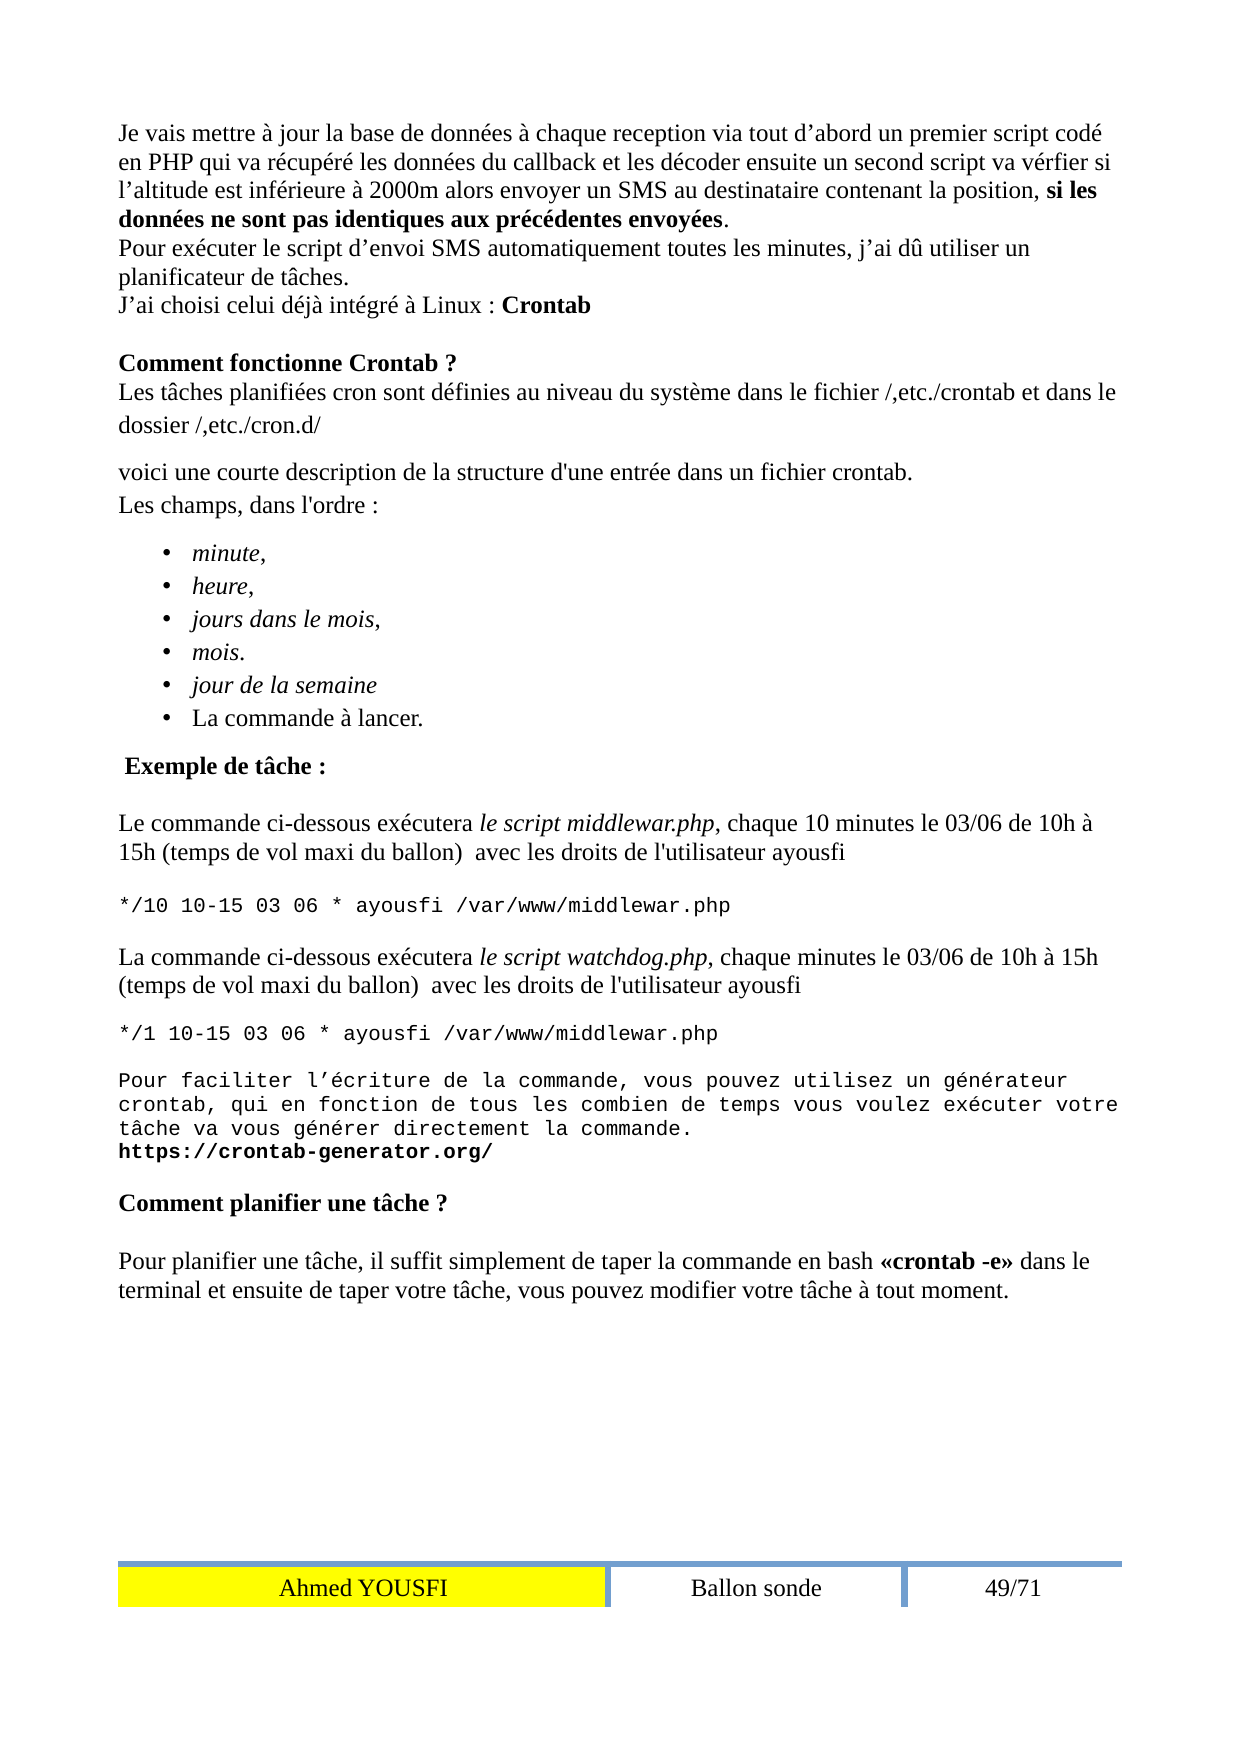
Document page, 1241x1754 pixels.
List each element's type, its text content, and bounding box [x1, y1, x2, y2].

text La commande ci-dessous exécutera le script watchdog.php, chaque minutes le 03/06 de 10h à 15h (temps de vol maxi du ballon) avec les droits de l'utilisateur ayousfi [118, 942, 1122, 999]
list minute, [162, 538, 1122, 567]
text Pour faciliter l’écriture de la commande, vous pouvez utilisez un générateur crontab, qui en fonction de tous les combien de temps vous voulez exécuter votre tâche va vous générer directement la commande. [118, 1070, 1122, 1141]
text */1 10-15 03 06 * ayousfi /var/www/middlewar.php [118, 1023, 1122, 1047]
text Pour planifier une tâche, il suffit simplement de taper la commande en bash «crontab -e» dans le terminal et ensuite de taper votre tâche, vous pouvez modifier votre tâche à tout moment. [118, 1246, 1122, 1303]
list mois. [162, 637, 1122, 666]
list jour de la semaine [162, 670, 1122, 699]
list heure, [162, 571, 1122, 600]
text Pour exécuter le script d’envoi SMS automatiquement toutes les minutes, j’ai dû utiliser un planificateur de tâches. [118, 233, 1122, 291]
text voici une courte description de la structure d'une entrée dans un fichier crontab. Les champs, dans l'ordre : [118, 457, 1122, 519]
text Comment fonctionne Crontab ? [118, 348, 1122, 377]
text J’ai choisi celui déjà intégré à Linux : Crontab [118, 291, 1122, 319]
text */10 10-15 03 06 * ayousfi /var/www/middlewar.php [118, 894, 1122, 918]
list La commande à lancer. [162, 703, 1122, 732]
text Comment planifier une tâche ? [118, 1188, 1122, 1217]
text Exemple de tâche : [118, 751, 1122, 779]
text Les tâches planifiées cron sont définies au niveau du système dans le fichier /,etc./crontab et dans le dossier /,etc./cron.d/ [118, 377, 1122, 439]
text Je vais mettre à jour la base de données à chaque reception via tout d’abord un premier script codé en PHP qui va récupéré les données du callback et les décoder ensuite un second script va vérfier si l’altitude est inférieure à 2000m alors envoyer un SMS au destinataire contenant la position, si les données ne sont pas identiques aux précédentes envoyées. [118, 118, 1122, 233]
text https://crontab-generator.org/ [118, 1141, 1122, 1165]
list jours dans le mois, [162, 604, 1122, 633]
text Le commande ci-dessous exécutera le script middlewar.php, chaque 10 minutes le 03/06 de 10h à 15h (temps de vol maxi du ballon) avec les droits de l'utilisateur ayousfi [118, 808, 1122, 866]
